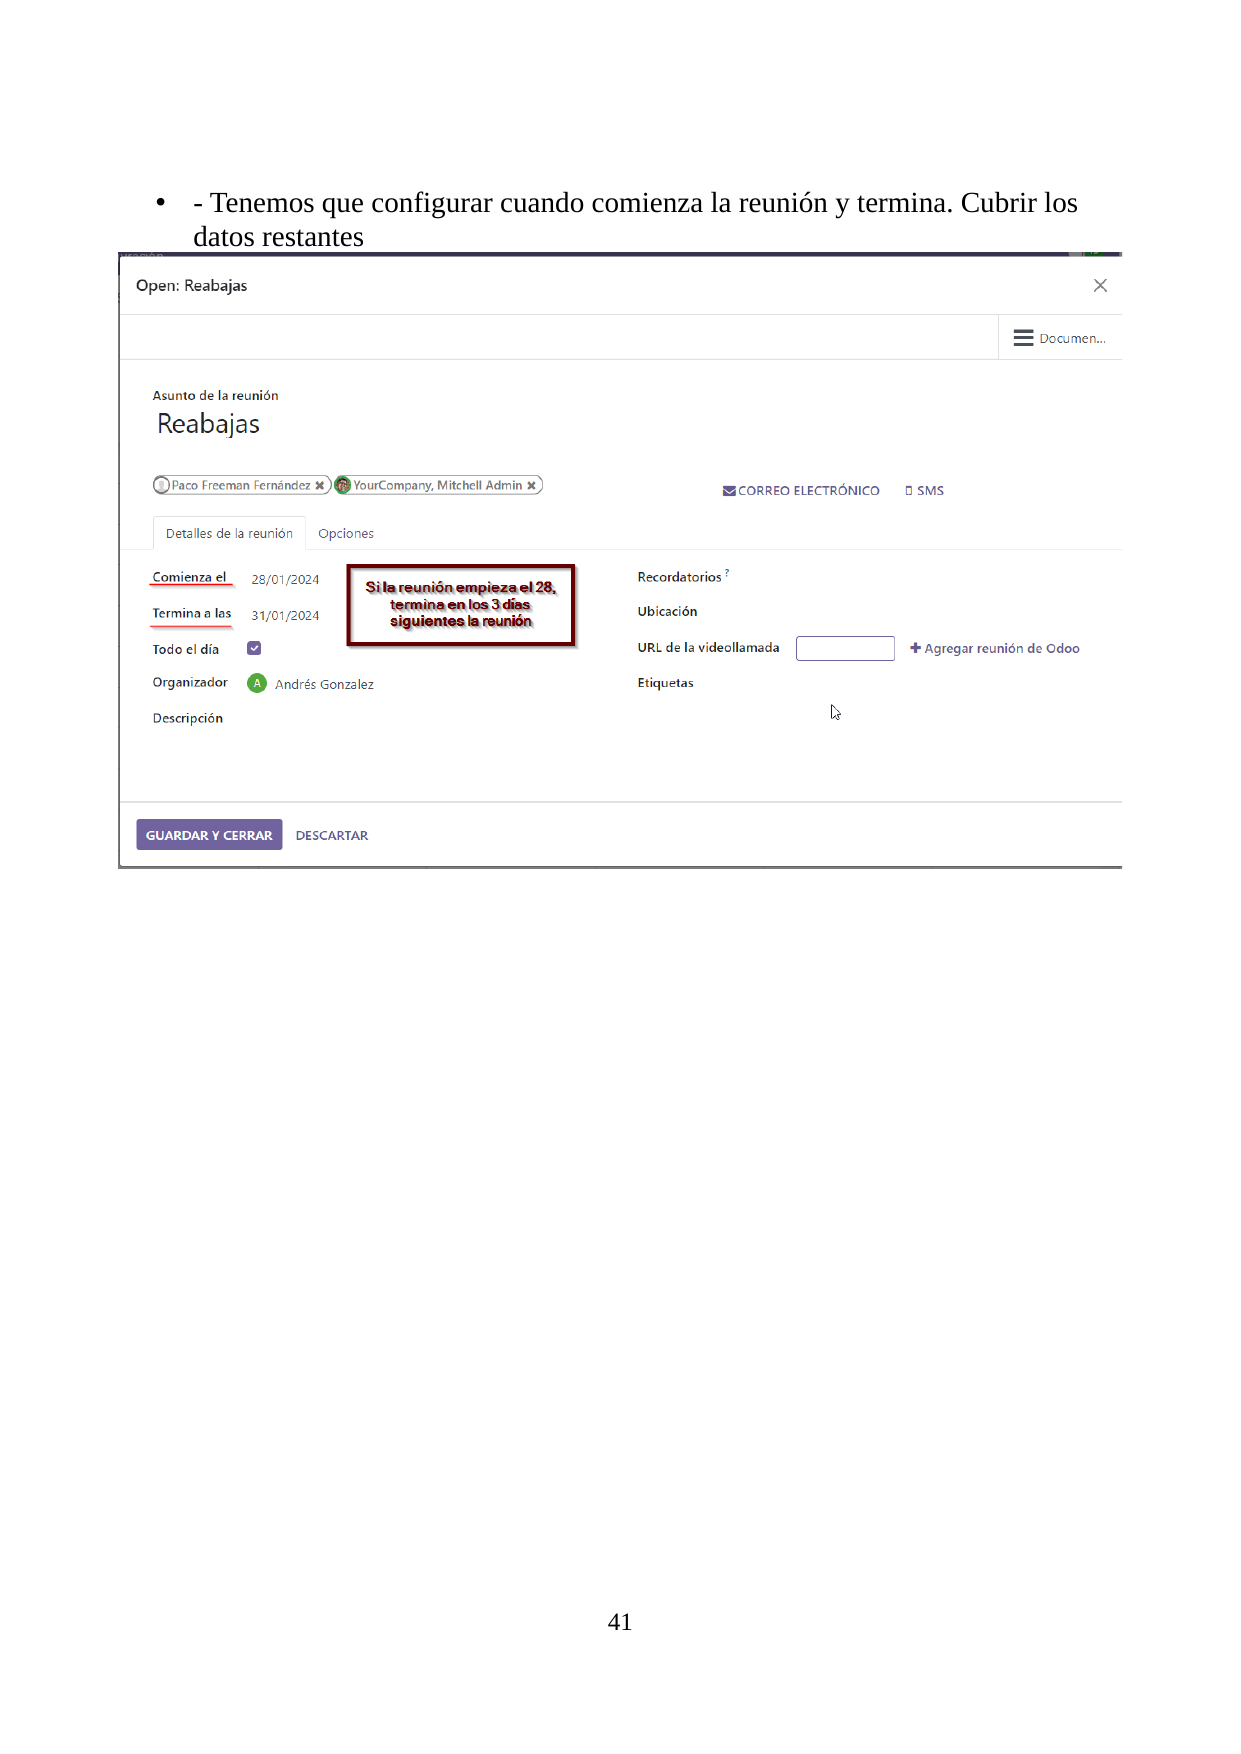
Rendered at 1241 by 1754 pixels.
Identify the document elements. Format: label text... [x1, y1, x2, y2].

list - Tenemos que configurar cuando comienza la reunión y termina. Cubrir los datos restantes [156, 185, 1122, 252]
picture [118, 252, 1123, 869]
